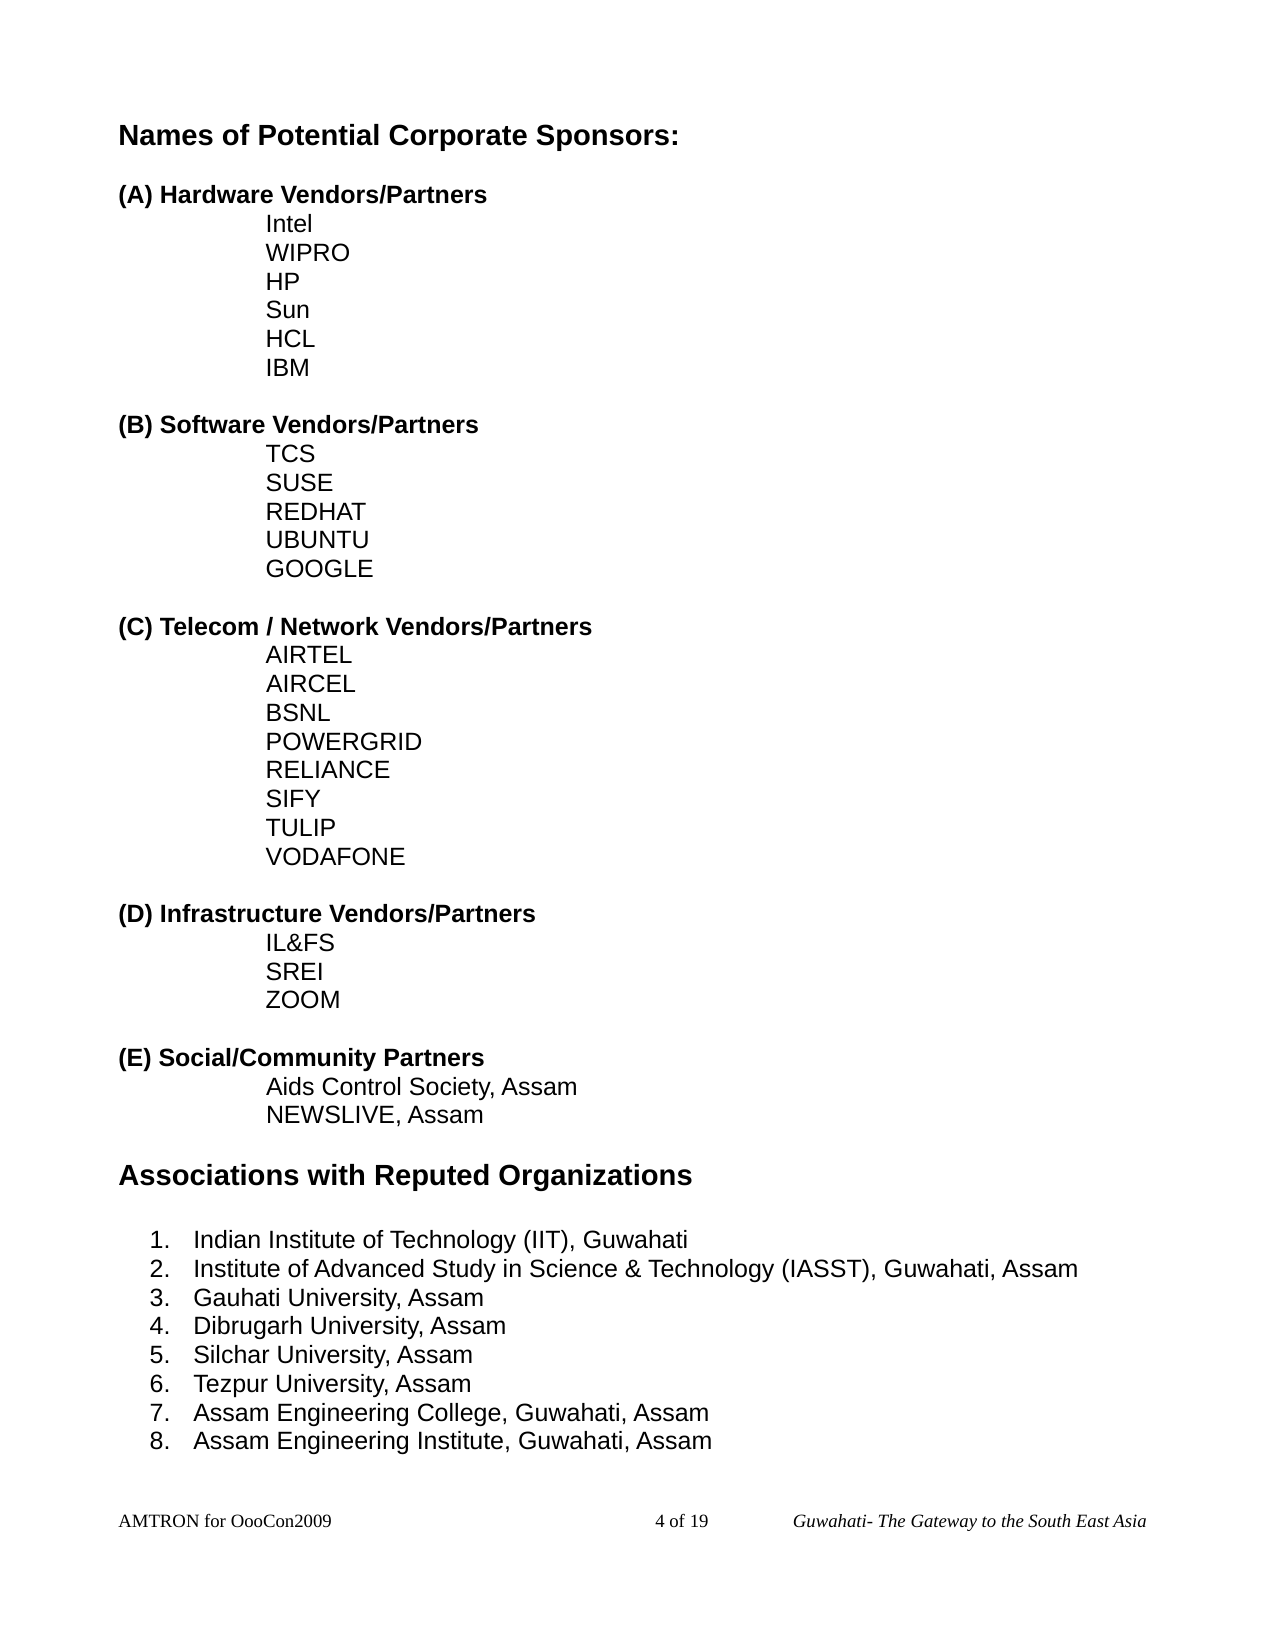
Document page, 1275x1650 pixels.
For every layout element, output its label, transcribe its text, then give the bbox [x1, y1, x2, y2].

text GOOGLE [265, 554, 1157, 583]
text BSNL [265, 698, 1157, 727]
text NEWSLIVE, Assam [118, 1100, 1157, 1129]
text (A) Hardware Vendors/Partners [118, 180, 1157, 209]
text VODAFONE [265, 842, 1157, 870]
text IL&FS [265, 928, 1157, 957]
text (B) Software Vendors/Partners [118, 410, 1157, 439]
text HP [265, 267, 1157, 295]
list Indian Institute of Technology (IIT), Guwahati [149, 1225, 1157, 1254]
text TULIP [265, 813, 1157, 842]
text ZOOM [265, 985, 1157, 1014]
text (E) Social/Community Partners [118, 1043, 1157, 1072]
text IBM [265, 353, 1157, 382]
text TCS [265, 439, 1157, 468]
list Assam Engineering College, Guwahati, Assam [149, 1397, 1157, 1426]
text REDHAT [265, 497, 1157, 525]
text RELIANCE [265, 755, 1157, 784]
text WIPRO [265, 238, 1157, 267]
text POWERGRID [265, 727, 1157, 755]
text (D) Infrastructure Vendors/Partners [118, 899, 1157, 928]
text Sun [265, 295, 1157, 324]
list Tezpur University, Assam [149, 1369, 1157, 1397]
text Names of Potential Corporate Sponsors: [118, 118, 1157, 180]
text SREI [265, 957, 1157, 985]
list Assam Engineering Institute, Guwahati, Assam [149, 1426, 1157, 1455]
text UBUNTU [265, 525, 1157, 554]
text Aids Control Society, Assam [118, 1072, 1157, 1100]
list Silchar University, Assam [149, 1340, 1157, 1369]
text Associations with Reputed Organizations [118, 1158, 1157, 1191]
text SIFY [265, 784, 1157, 813]
text Intel [265, 209, 1157, 238]
text HCL [265, 324, 1157, 353]
text SUSE [265, 468, 1157, 497]
text AIRCEL [118, 669, 1157, 698]
list Dibrugarh University, Assam [149, 1311, 1157, 1340]
text AIRTEL [265, 640, 1157, 669]
text (C) Telecom / Network Vendors/Partners [118, 612, 1157, 640]
list Gauhati University, Assam [149, 1282, 1157, 1311]
list Institute of Advanced Study in Science & Technology (IASST), Guwahati, Assam [149, 1254, 1157, 1282]
